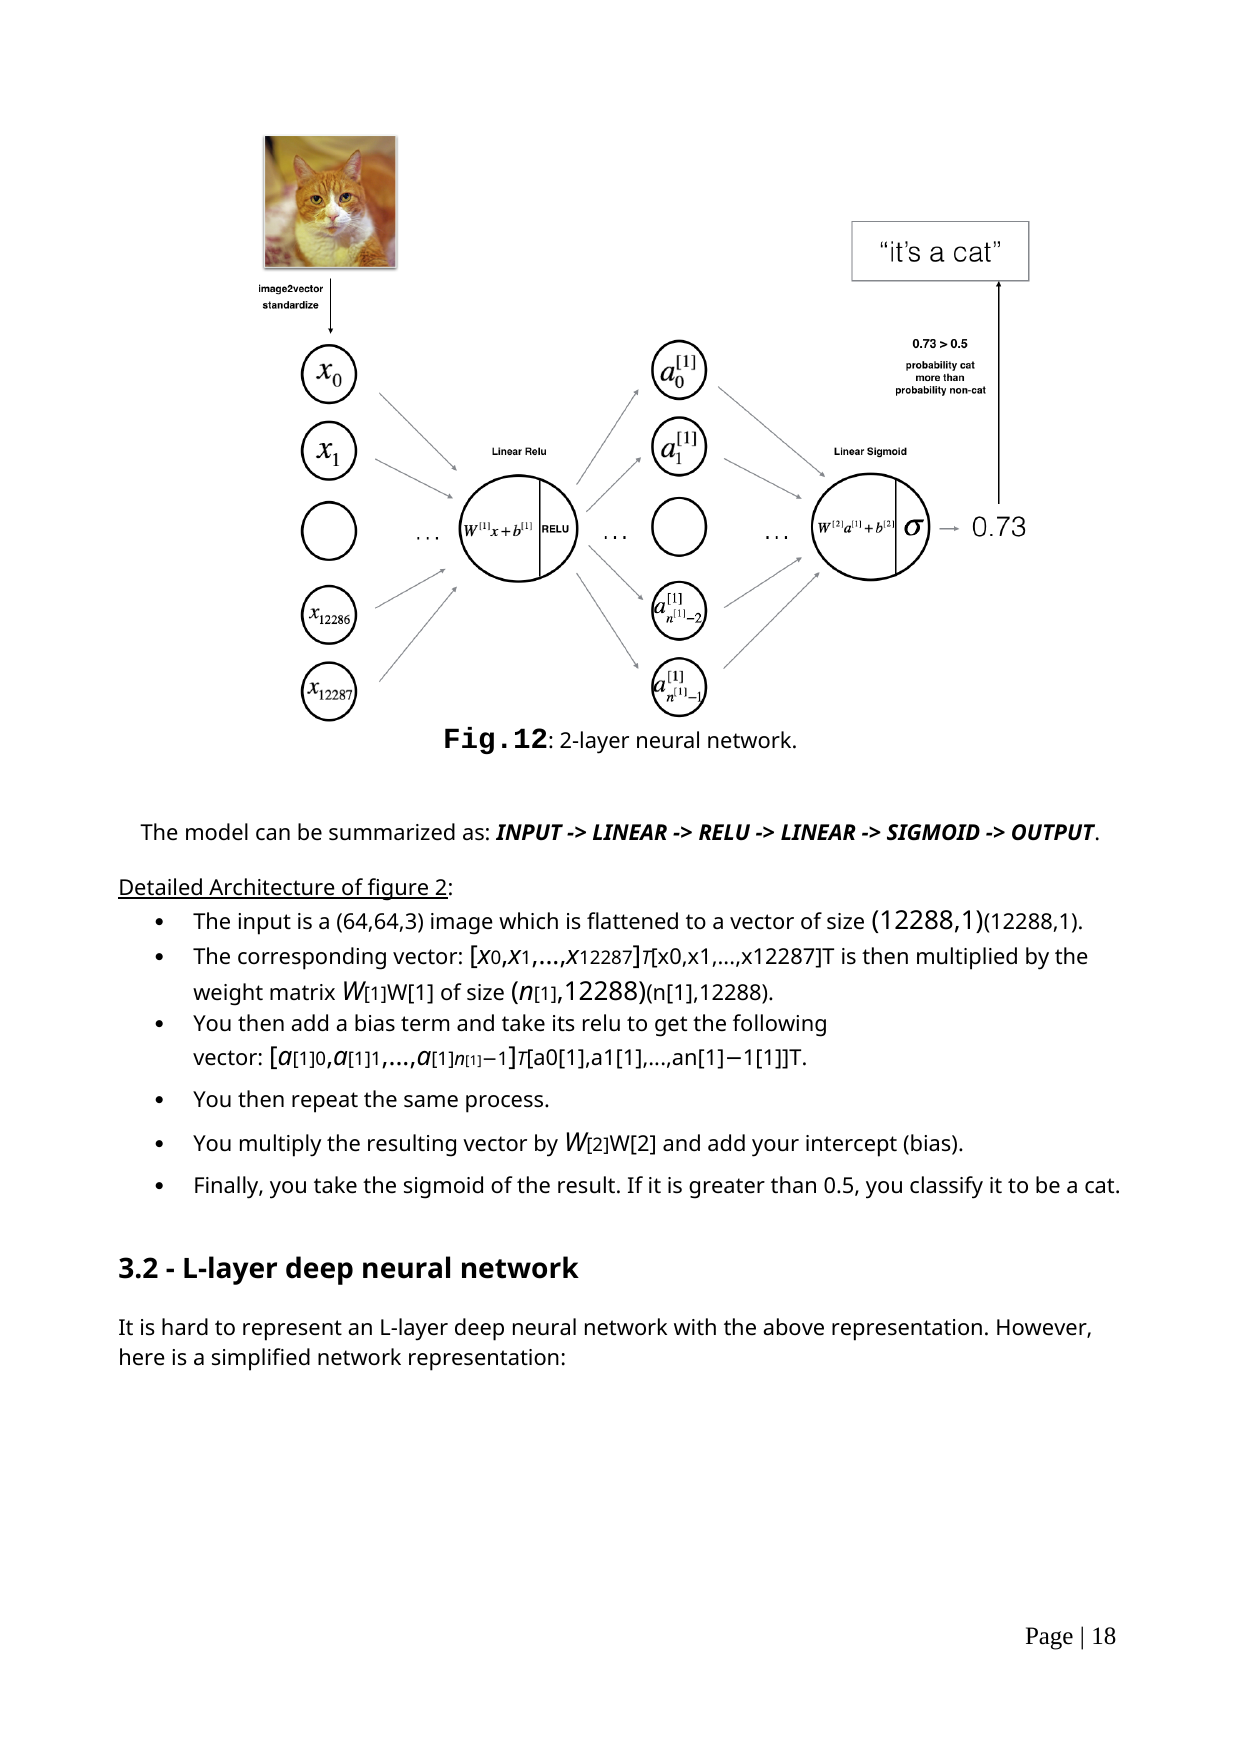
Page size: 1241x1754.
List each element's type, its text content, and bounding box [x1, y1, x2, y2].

list The corresponding vector: [x0,x1,...,x12287]T[x0,x1,...,x12287]T is then multiplied by the weight matrix W[1]W[1] of size (n[1],12288)(n[1],12288). [156, 937, 1122, 1008]
text Fig.12: 2-layer neural network. [118, 724, 1122, 757]
text The model can be summarized as: INPUT -> LINEAR -> RELU -> LINEAR -> SIGMOID -> OUTPUT. [118, 787, 1122, 847]
text Detailed Architecture of figure 2: [118, 872, 1122, 901]
subtitle 3.2 - L-layer deep neural network [118, 1249, 1122, 1287]
list You multiply the resulting vector by W[2]W[2] and add your intercept (bias). [156, 1124, 1122, 1159]
list You then add a bias term and take its relu to get the following vector: [a[1]0,a[1]1,...,a[1]n[1]−1]T[a0[1],a1[1],...,an[1]−1[1]]T. [156, 1008, 1122, 1073]
list Finally, you take the sigmoid of the result. If it is greater than 0.5, you classify it to be a cat. [156, 1170, 1122, 1200]
list You then repeat the same process. [156, 1084, 1122, 1113]
list The input is a (64,64,3) image which is flattened to a vector of size (12288,1)(12288,1). [156, 901, 1122, 937]
text It is hard to represent an L-layer deep neural network with the above representation. However, here is a simplified network representation: [118, 1312, 1122, 1372]
